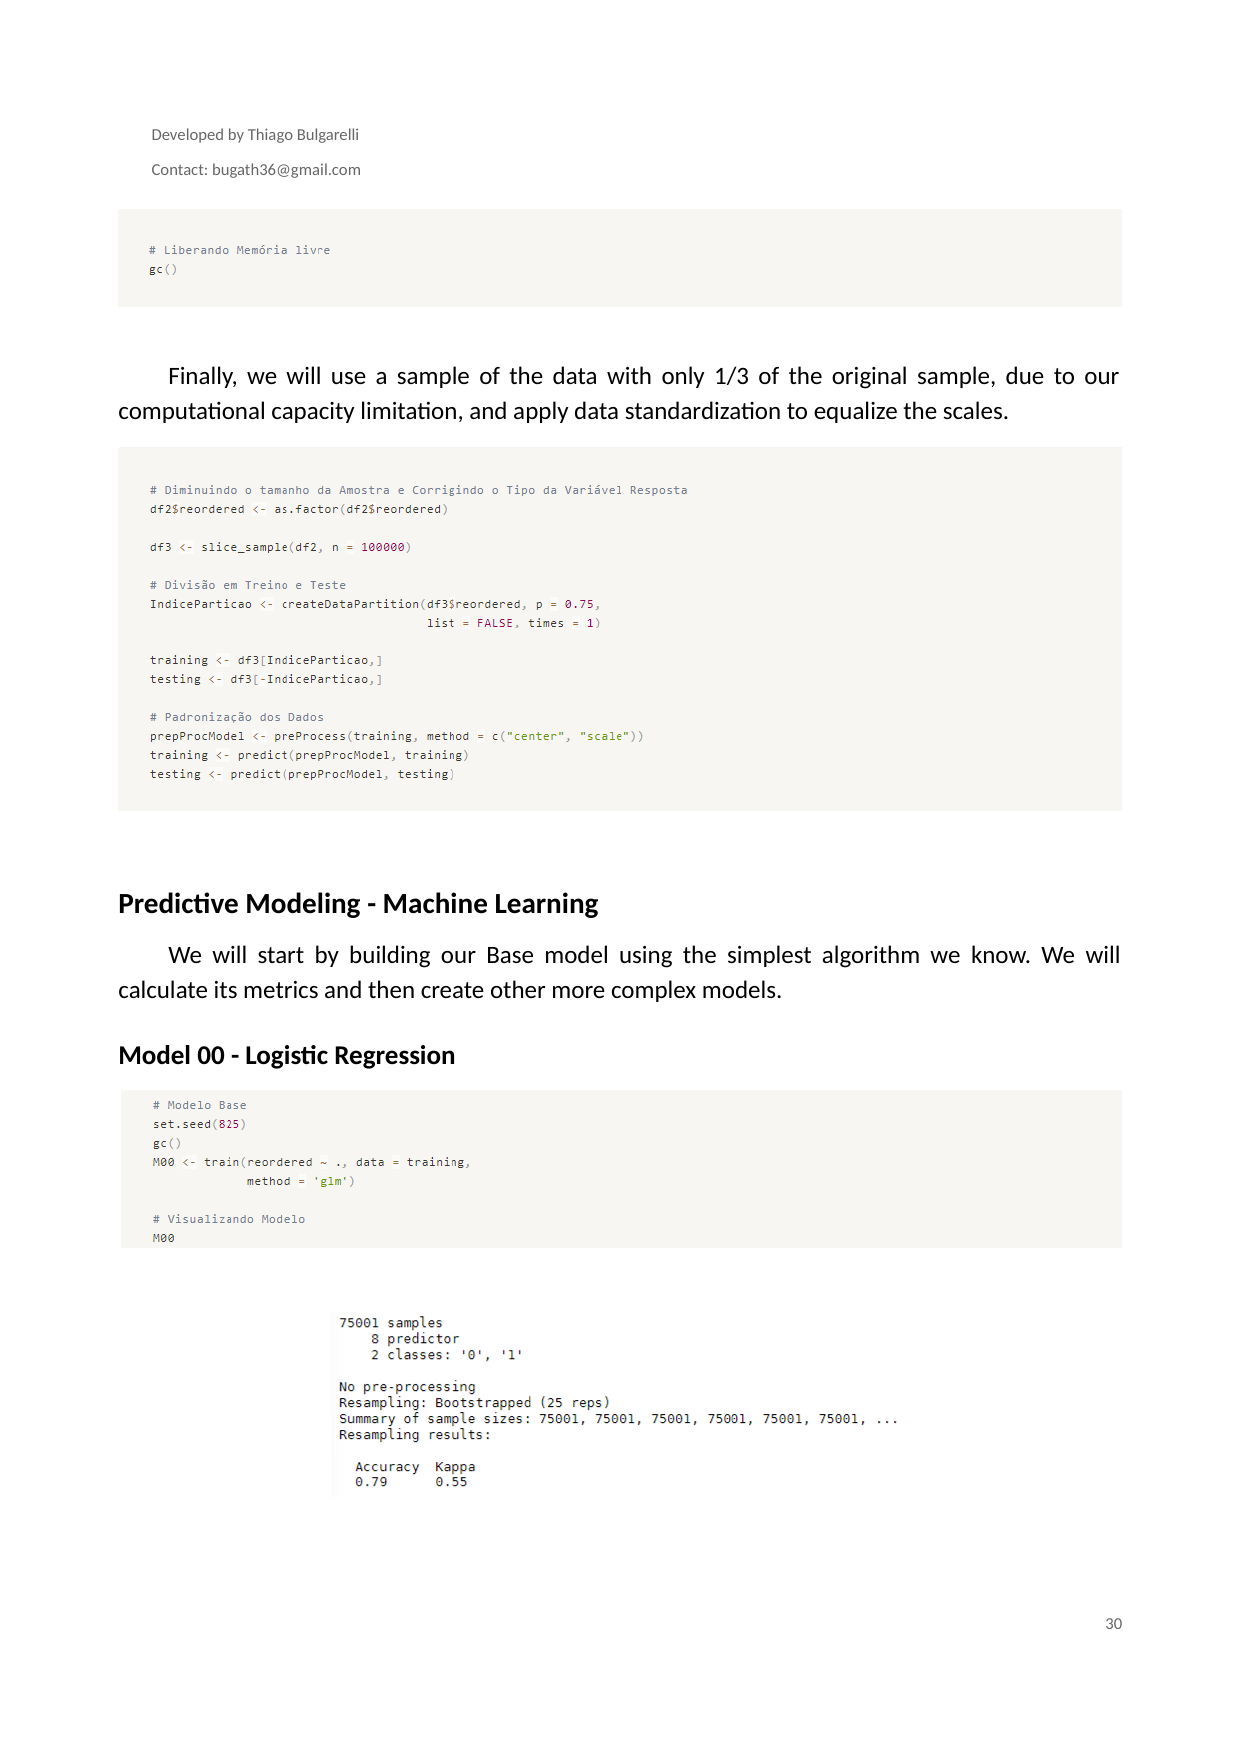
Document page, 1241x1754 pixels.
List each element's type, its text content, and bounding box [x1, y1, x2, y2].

picture [118, 1090, 1123, 1248]
picture [118, 445, 1123, 811]
text We will start by building our Base model using the simplest algorithm we know. We will calculate its metrics and then create other more complex models. [118, 939, 1122, 1004]
subtitle Model 00 - Logistic Regression [118, 1038, 1122, 1071]
subtitle Predictive Modeling - Machine Learning [118, 885, 1122, 921]
picture [330, 1304, 913, 1497]
text Finally, we will use a sample of the data with only 1/3 of the original sample, due to our computational capacity limitation, and apply data standardization to equalize the scales. [118, 361, 1122, 426]
picture [118, 209, 1123, 307]
